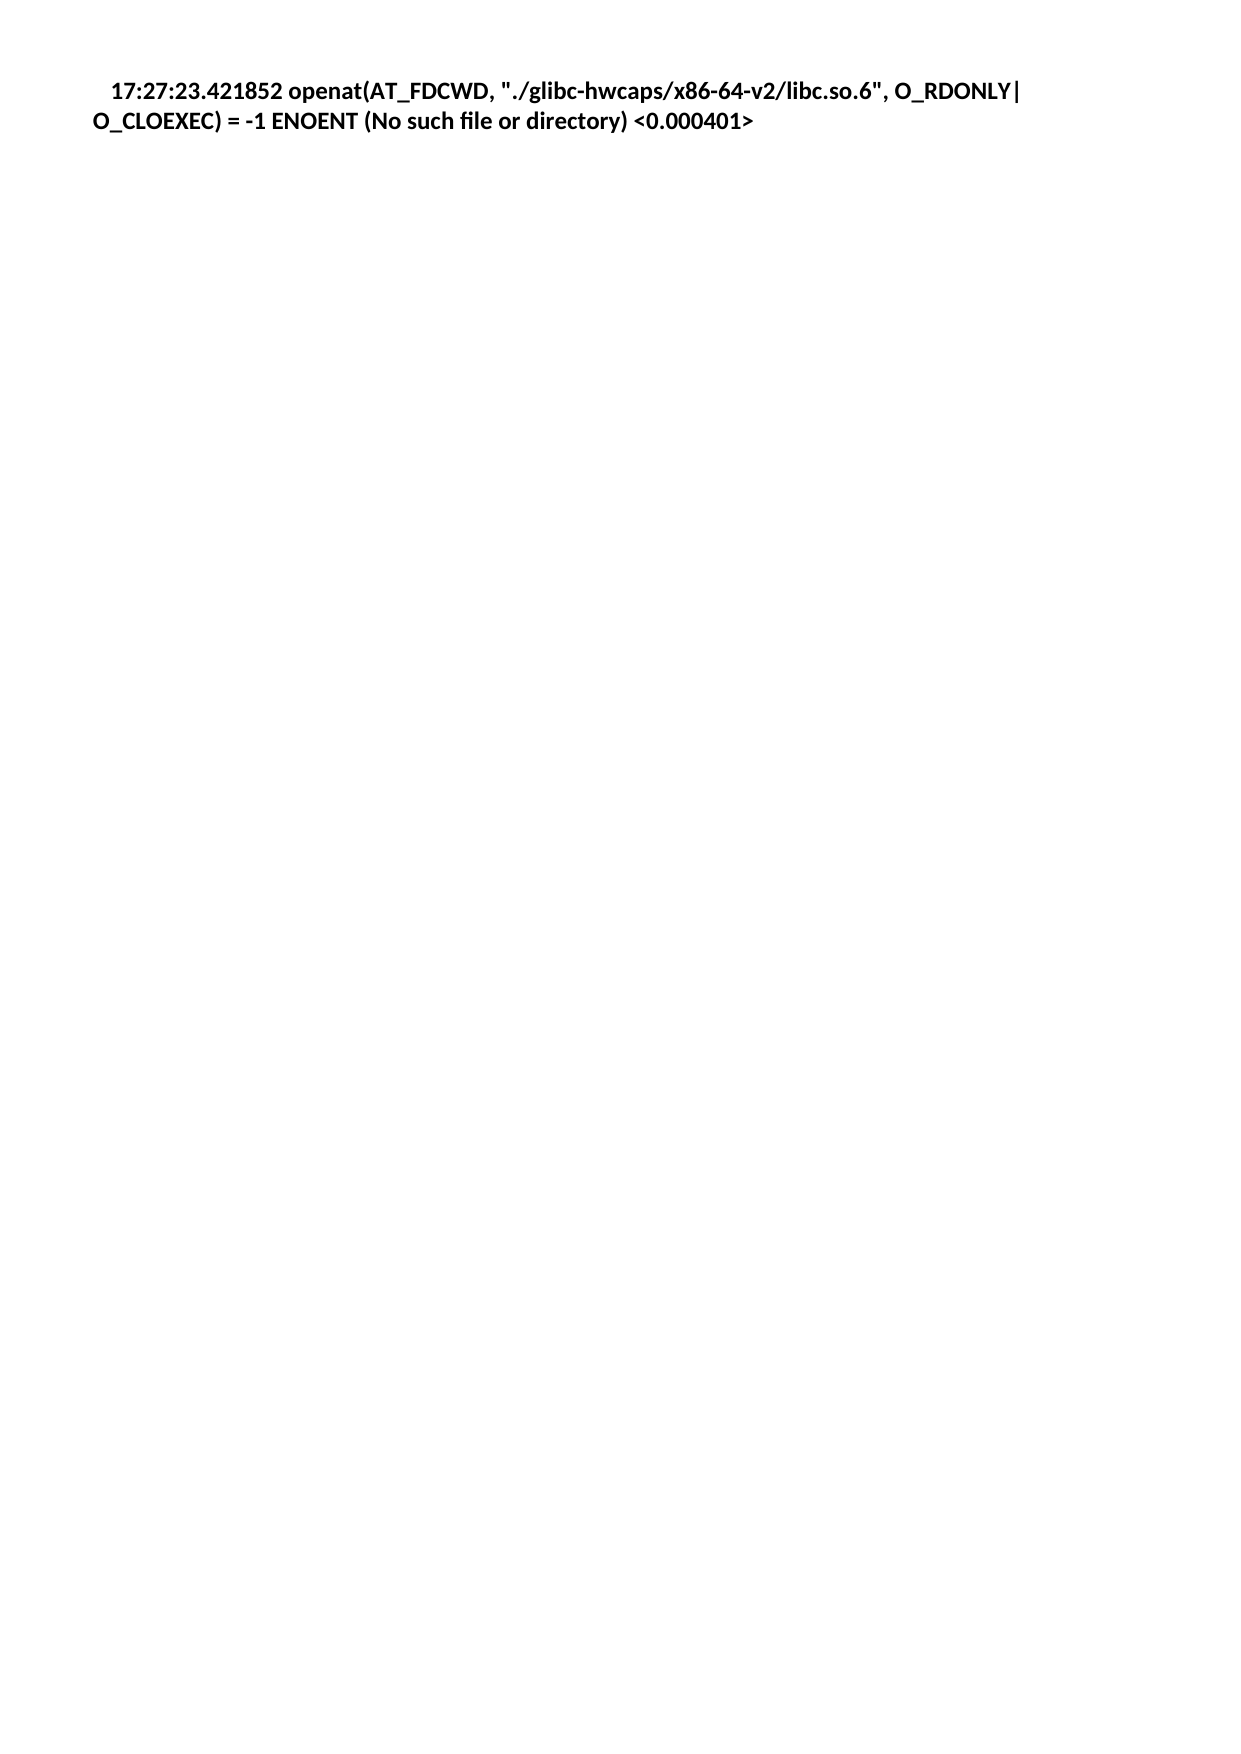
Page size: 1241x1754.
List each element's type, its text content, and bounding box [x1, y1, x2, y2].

text 17:27:23.421852 openat(AT_FDCWD, "./glibc-hwcaps/x86-64-v2/libc.so.6", O_RDONLY|O_CLOEXEC) = -1 ENOENT (No such file or directory) <0.000401> [93, 75, 1147, 136]
